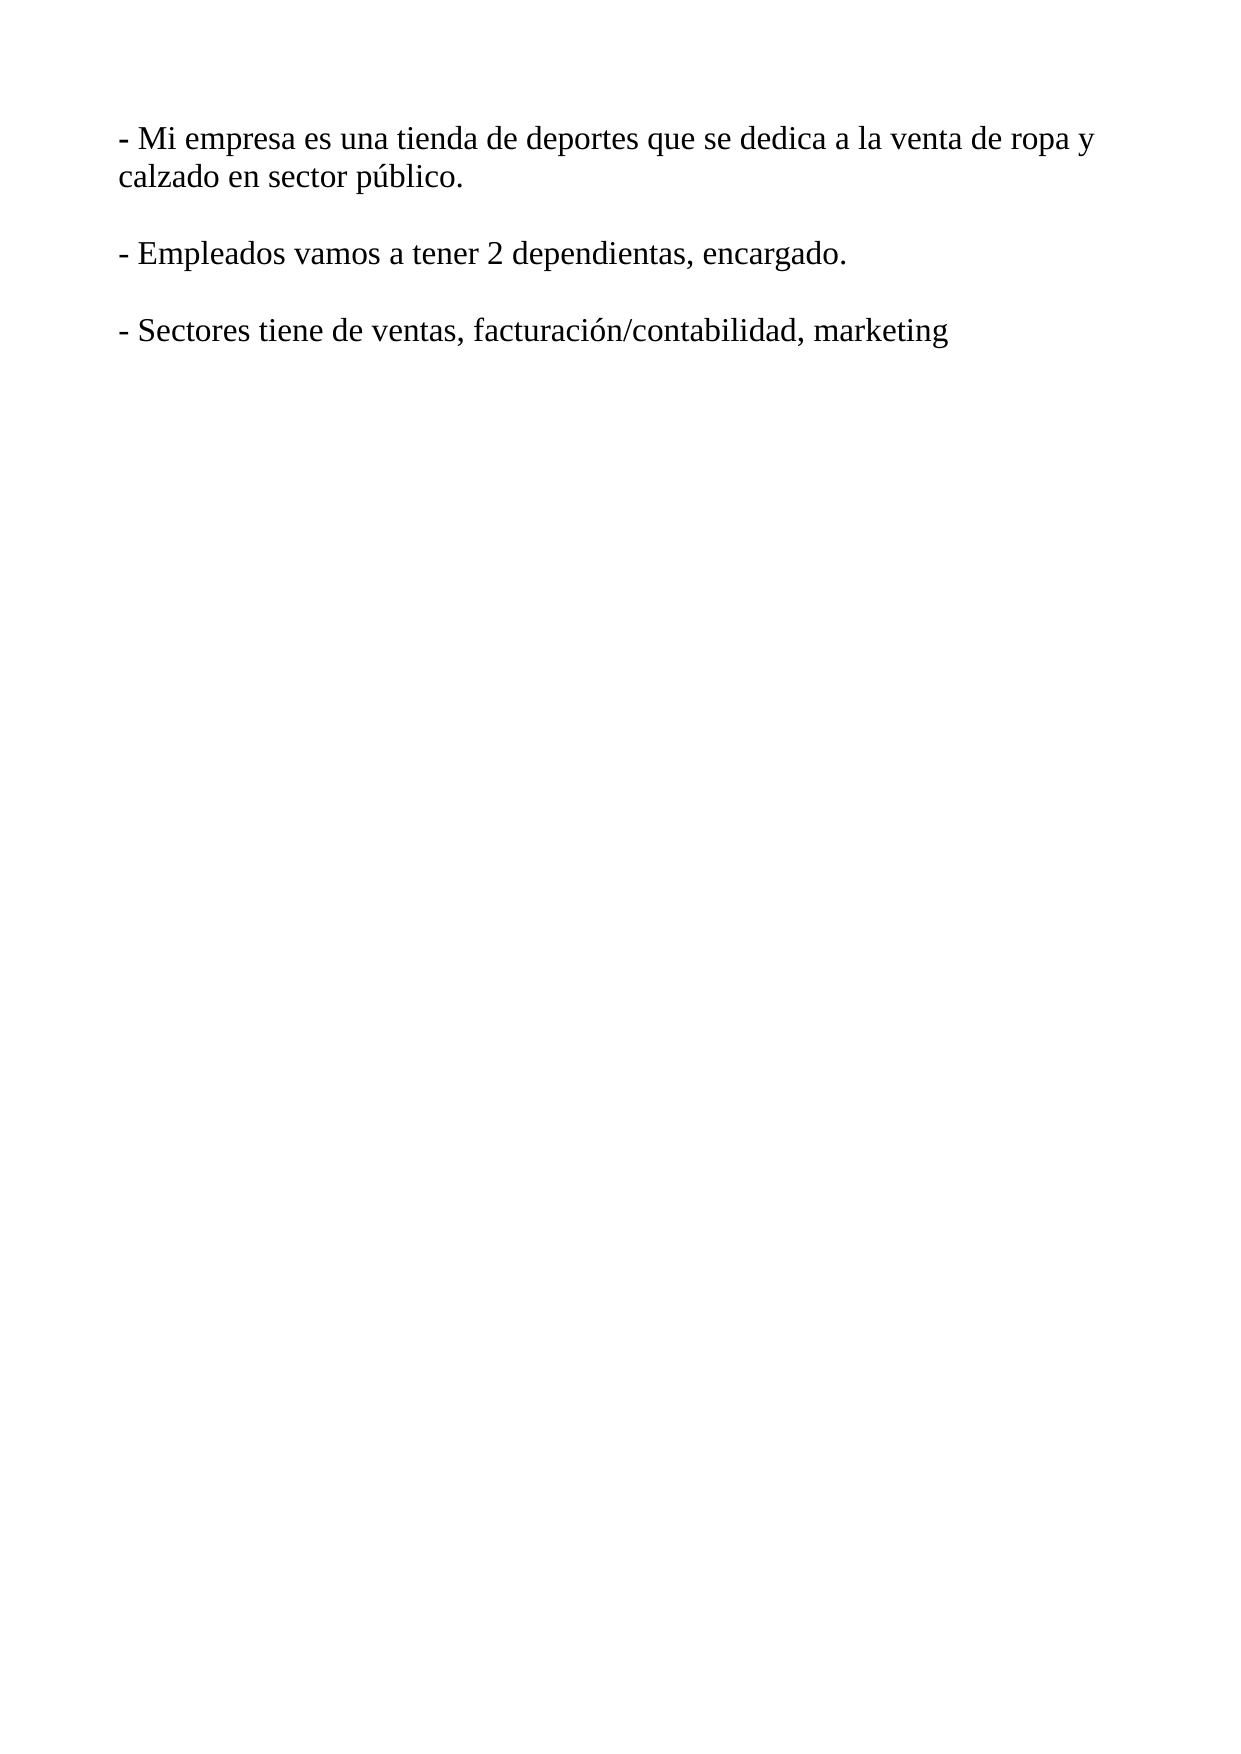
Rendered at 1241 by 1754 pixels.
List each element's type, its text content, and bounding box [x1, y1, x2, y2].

text - Empleados vamos a tener 2 dependientas, encargado. [118, 233, 1122, 271]
text - Sectores tiene de ventas, facturación/contabilidad, marketing [118, 310, 1122, 348]
text - Mi empresa es una tienda de deportes que se dedica a la venta de ropa y calzado en sector público. [118, 118, 1122, 195]
